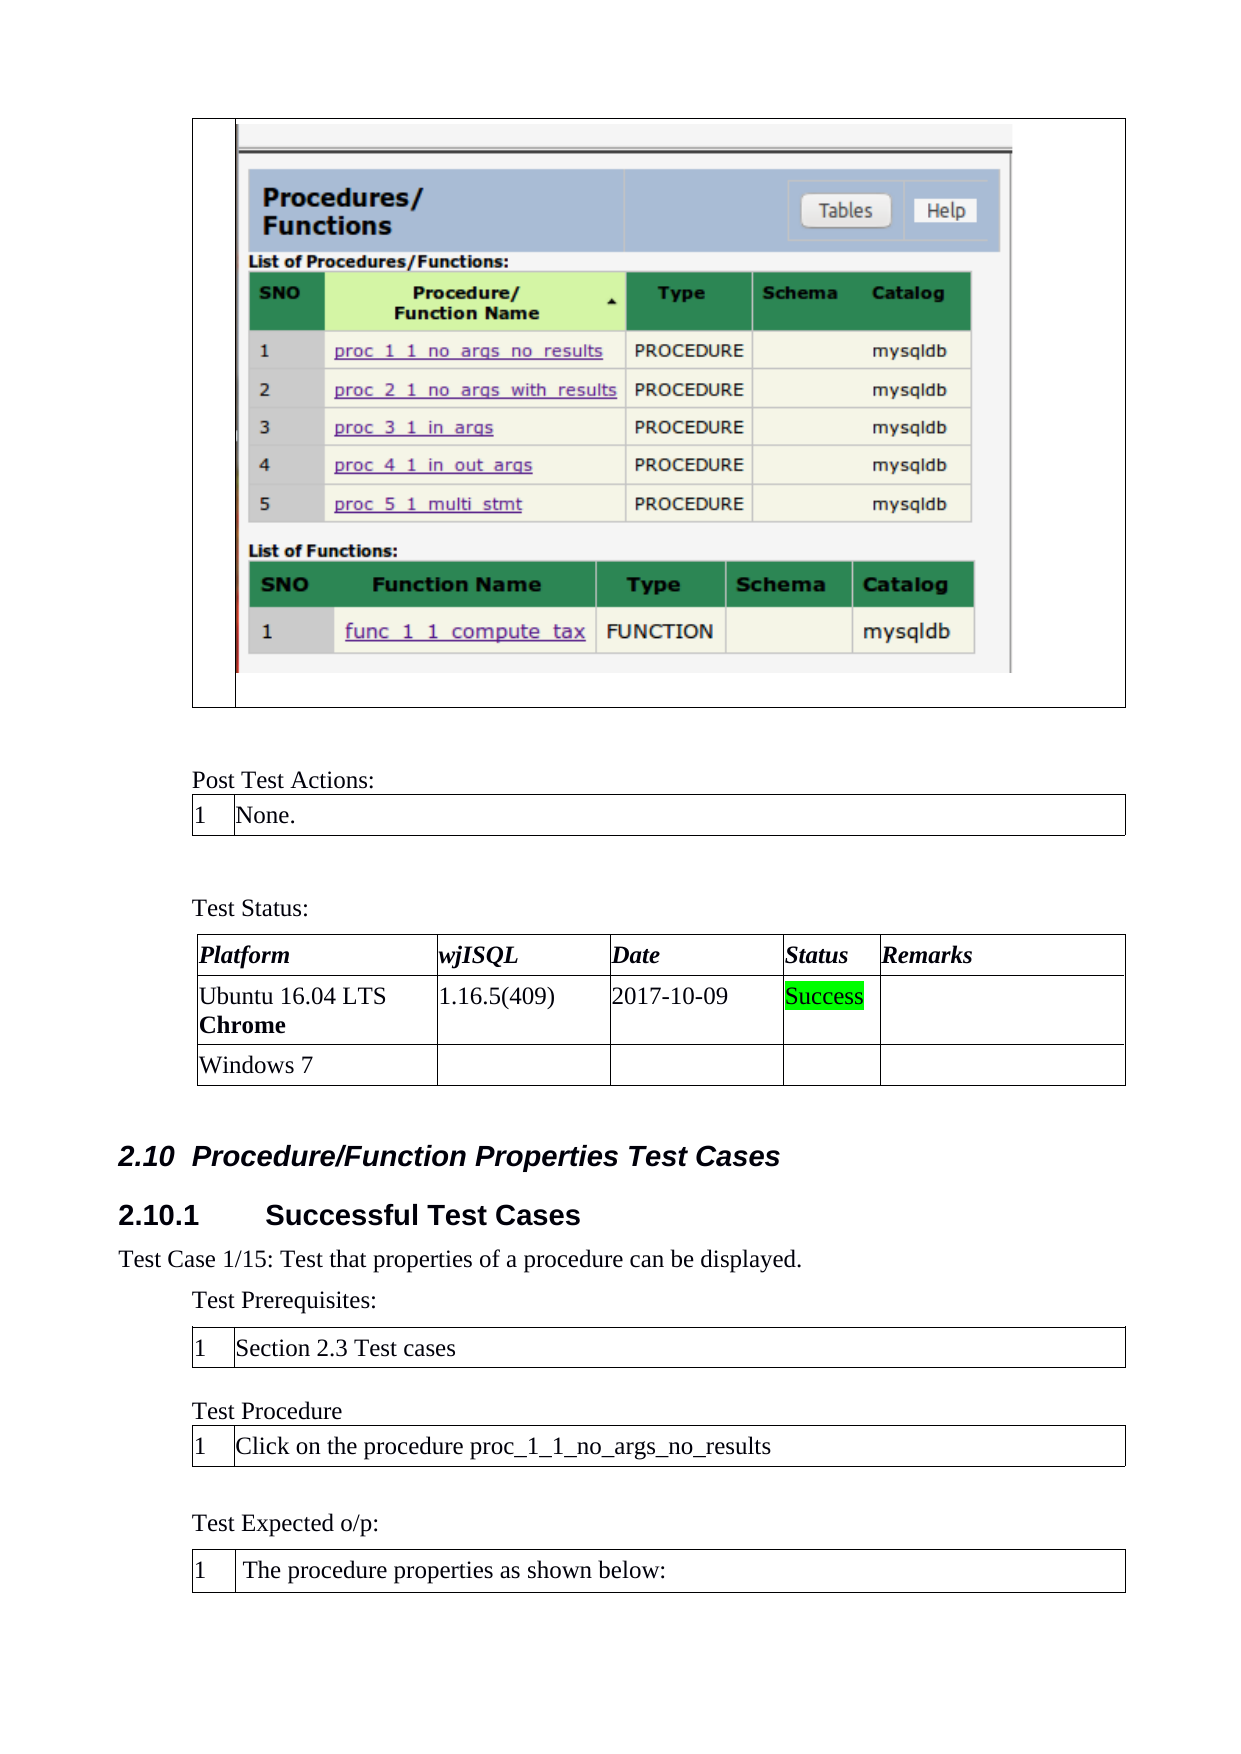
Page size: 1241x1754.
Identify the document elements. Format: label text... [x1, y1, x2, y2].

table_header Platform [198, 935, 437, 975]
subtitle Procedure/Function Properties Test Cases [118, 1139, 1122, 1173]
table_cell Ubuntu 16.04 LTS Chrome [198, 976, 437, 1044]
table_cell [881, 1044, 1125, 1085]
text Test Case 1/15: Test that properties of a procedure can be displayed. [118, 1244, 1122, 1273]
text Test Expected o/p: [118, 1508, 1122, 1536]
table_header Section 2.3 Test cases [235, 1328, 1125, 1367]
table_cell 2017-10-09 [611, 976, 783, 1044]
table_cell Windows 7 [198, 1045, 437, 1085]
picture [236, 124, 1013, 673]
table_header [236, 119, 1125, 707]
text Post Test Actions: [118, 765, 1122, 794]
table_header Status [784, 935, 880, 975]
table_header [193, 119, 235, 707]
table_header 1 [193, 1550, 235, 1592]
table_header 1 [193, 1426, 234, 1466]
table_cell 1.16.5(409) [438, 976, 610, 1044]
table_cell [611, 1045, 783, 1085]
table_header Date [611, 935, 783, 975]
table_header The procedure properties as shown below: [236, 1550, 1125, 1592]
text Test Prerequisites: [118, 1285, 1122, 1314]
table_cell [784, 1045, 880, 1085]
table_header wjISQL [438, 935, 610, 975]
table_cell Success [784, 976, 880, 1044]
table_header 1 [193, 1328, 234, 1367]
table_header Remarks [881, 935, 1125, 975]
table_cell [438, 1045, 610, 1085]
text Test Status: [118, 893, 1122, 922]
table_header Click on the procedure proc_1_1_no_args_no_results [235, 1426, 1125, 1466]
table_header None. [235, 795, 1125, 835]
table_header 1 [193, 795, 234, 835]
subtitle Successful Test Cases [118, 1198, 1122, 1231]
text Test Procedure [118, 1396, 1122, 1425]
table_cell [881, 975, 1125, 1044]
